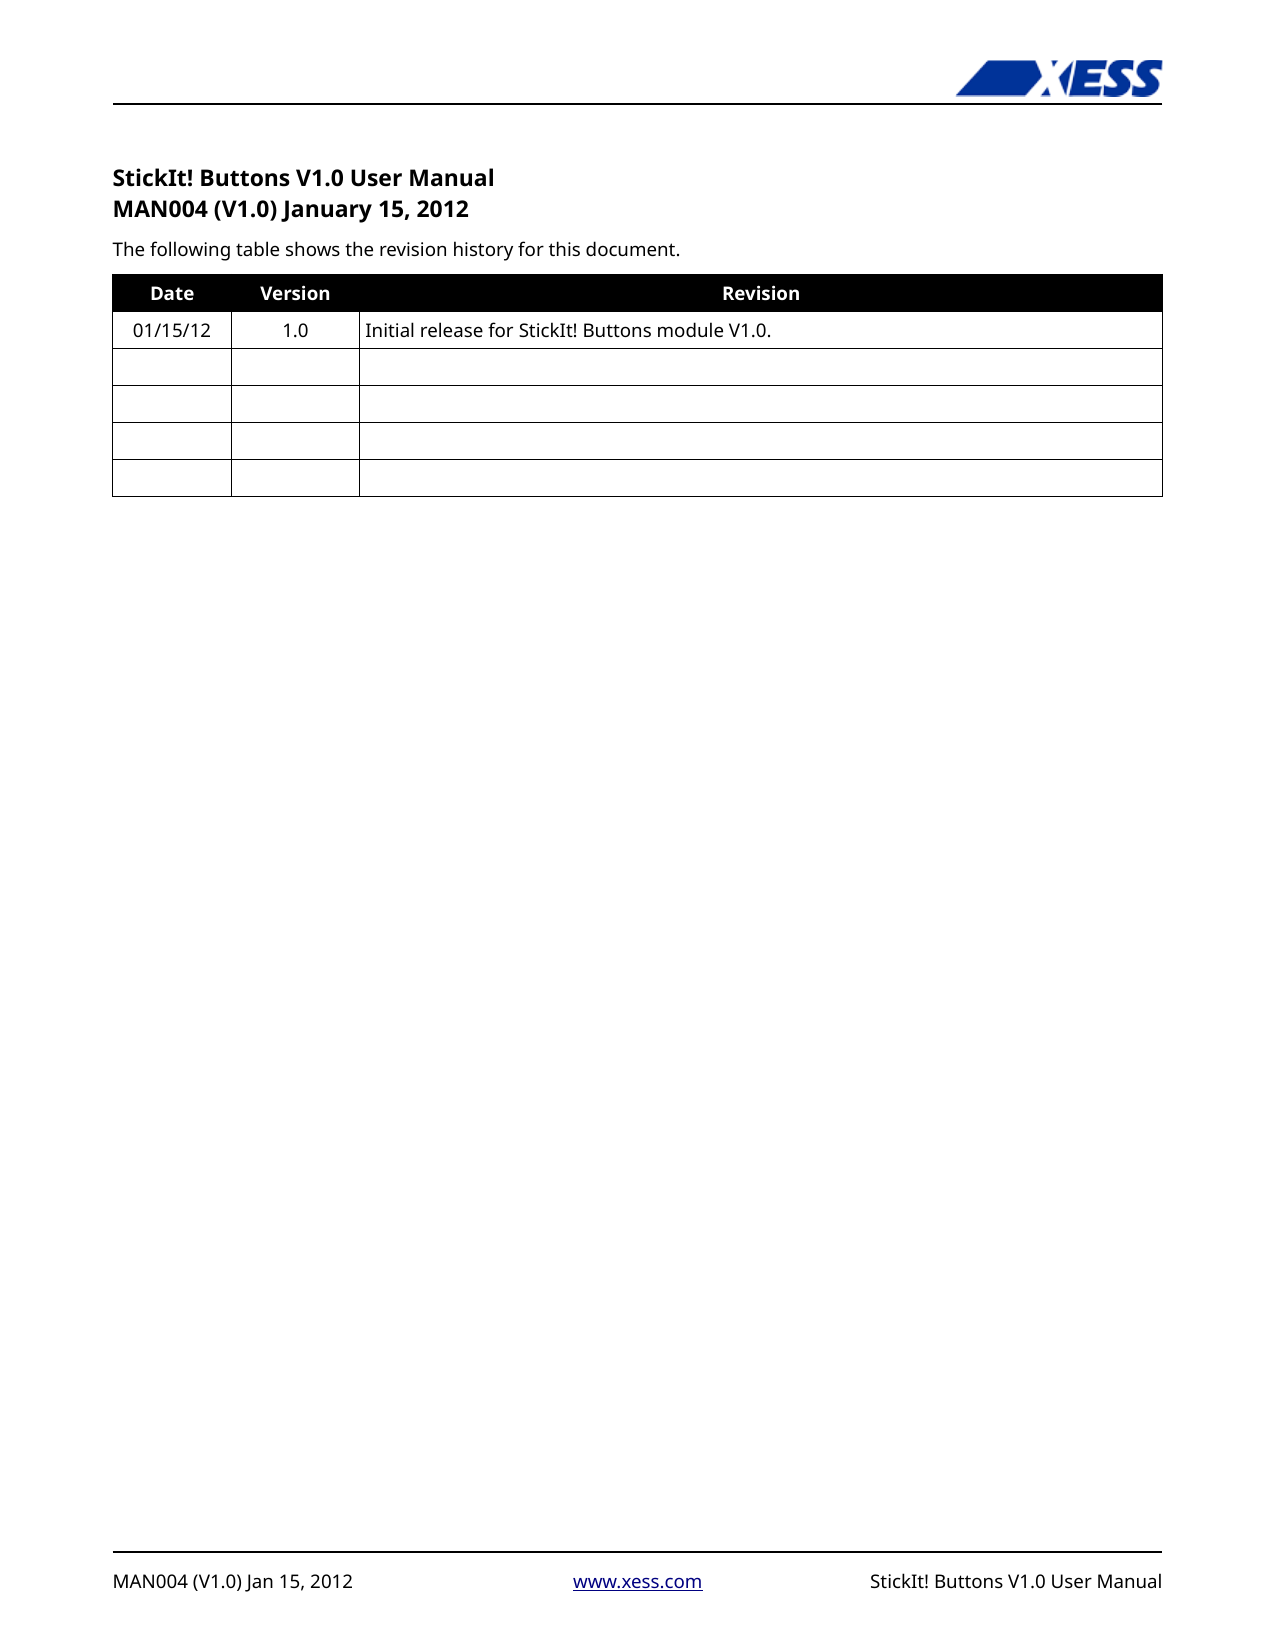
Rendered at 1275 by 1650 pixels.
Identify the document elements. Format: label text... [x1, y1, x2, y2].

table_cell 01/15/12 [113, 312, 231, 348]
table_cell [232, 349, 359, 385]
table_cell [232, 423, 359, 459]
table_header Version [232, 275, 359, 311]
table_cell 1.0 [232, 312, 359, 348]
text StickIt! Buttons V1.0 User Manual MAN004 (V1.0) January 15, 2012 [112, 162, 1162, 224]
table_cell [113, 349, 231, 385]
table_header Date [113, 275, 231, 311]
picture [955, 60, 1163, 97]
text The following table shows the revision history for this document. [112, 236, 1162, 262]
table_cell [360, 386, 1162, 422]
table_cell [360, 460, 1162, 496]
table_cell [360, 423, 1162, 459]
table_cell [232, 386, 359, 422]
table_cell [113, 423, 231, 459]
table_header Revision [360, 275, 1162, 311]
table_cell [232, 460, 359, 496]
table_cell Initial release for StickIt! Buttons module V1.0. [360, 312, 1162, 348]
table_cell [113, 460, 231, 496]
table_cell [113, 386, 231, 422]
table_cell [360, 349, 1162, 385]
